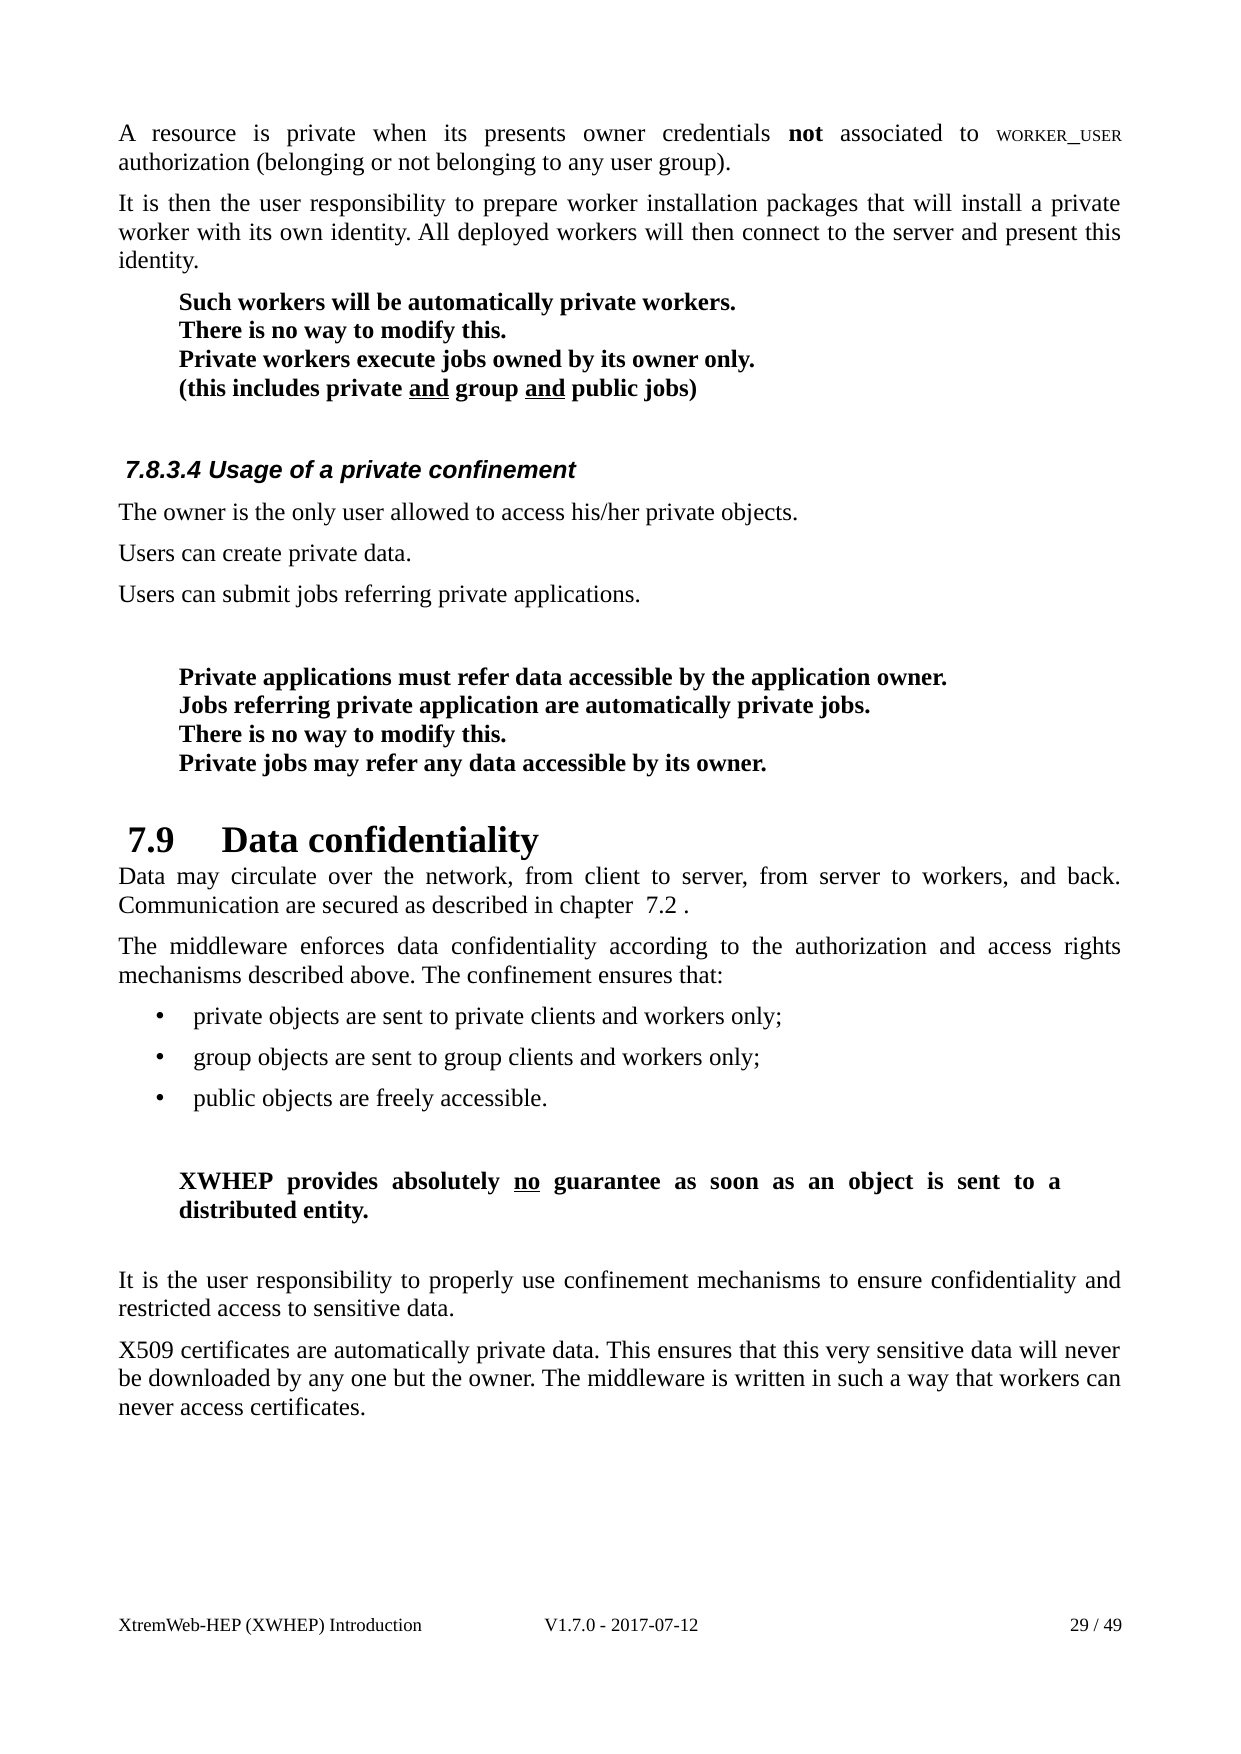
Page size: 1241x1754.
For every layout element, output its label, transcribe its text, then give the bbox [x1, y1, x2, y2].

text The owner is the only user allowed to access his/her private objects. [118, 497, 1122, 525]
text It is then the user responsibility to prepare worker installation packages that will install a private worker with its own identity. All deployed workers will then connect to the server and present this identity. [118, 188, 1122, 274]
text It is the user responsibility to properly use confinement mechanisms to ensure confidentiality and restricted access to sensitive data. [118, 1265, 1122, 1322]
text Private workers execute jobs owned by its owner only. [179, 344, 1061, 373]
list private objects are sent to private clients and workers only; [156, 1001, 1122, 1030]
list group objects are sent to group clients and workers only; [156, 1042, 1122, 1071]
text Users can create private data. [118, 538, 1122, 567]
text X509 certificates are automatically private data. This ensures that this very sensitive data will never be downloaded by any one but the owner. The middleware is written in such a way that workers can never access certificates. [118, 1335, 1122, 1421]
text There is no way to modify this. [179, 719, 1061, 748]
text Jobs referring private application are automatically private jobs. [179, 690, 1061, 719]
text The middleware enforces data confidentiality according to the authorization and access rights mechanisms described above. The confinement ensures that: [118, 931, 1122, 988]
subtitle Usage of a private confinement [118, 456, 1122, 484]
text Private jobs may refer any data accessible by its owner. [179, 748, 1061, 777]
subtitle Data confidentiality [118, 818, 1122, 861]
list public objects are freely accessible. [156, 1083, 1122, 1112]
text Users can submit jobs referring private applications. [118, 579, 1122, 608]
text (this includes private and group and public jobs) [179, 373, 1061, 402]
text Such workers will be automatically private workers. [179, 287, 1061, 316]
text Data may circulate over the network, from client to server, from server to workers, and back. Communication are secured as described in chapter 7.2. [118, 861, 1122, 918]
text Private applications must refer data accessible by the application owner. [179, 662, 1061, 690]
text A resource is private when its presents owner credentials not associated to worker_user authorization (belonging or not belonging to any user group). [118, 118, 1122, 176]
text XWHEP provides absolutely no guarantee as soon as an object is sent to a distributed entity. [179, 1166, 1061, 1223]
text There is no way to modify this. [179, 316, 1061, 344]
